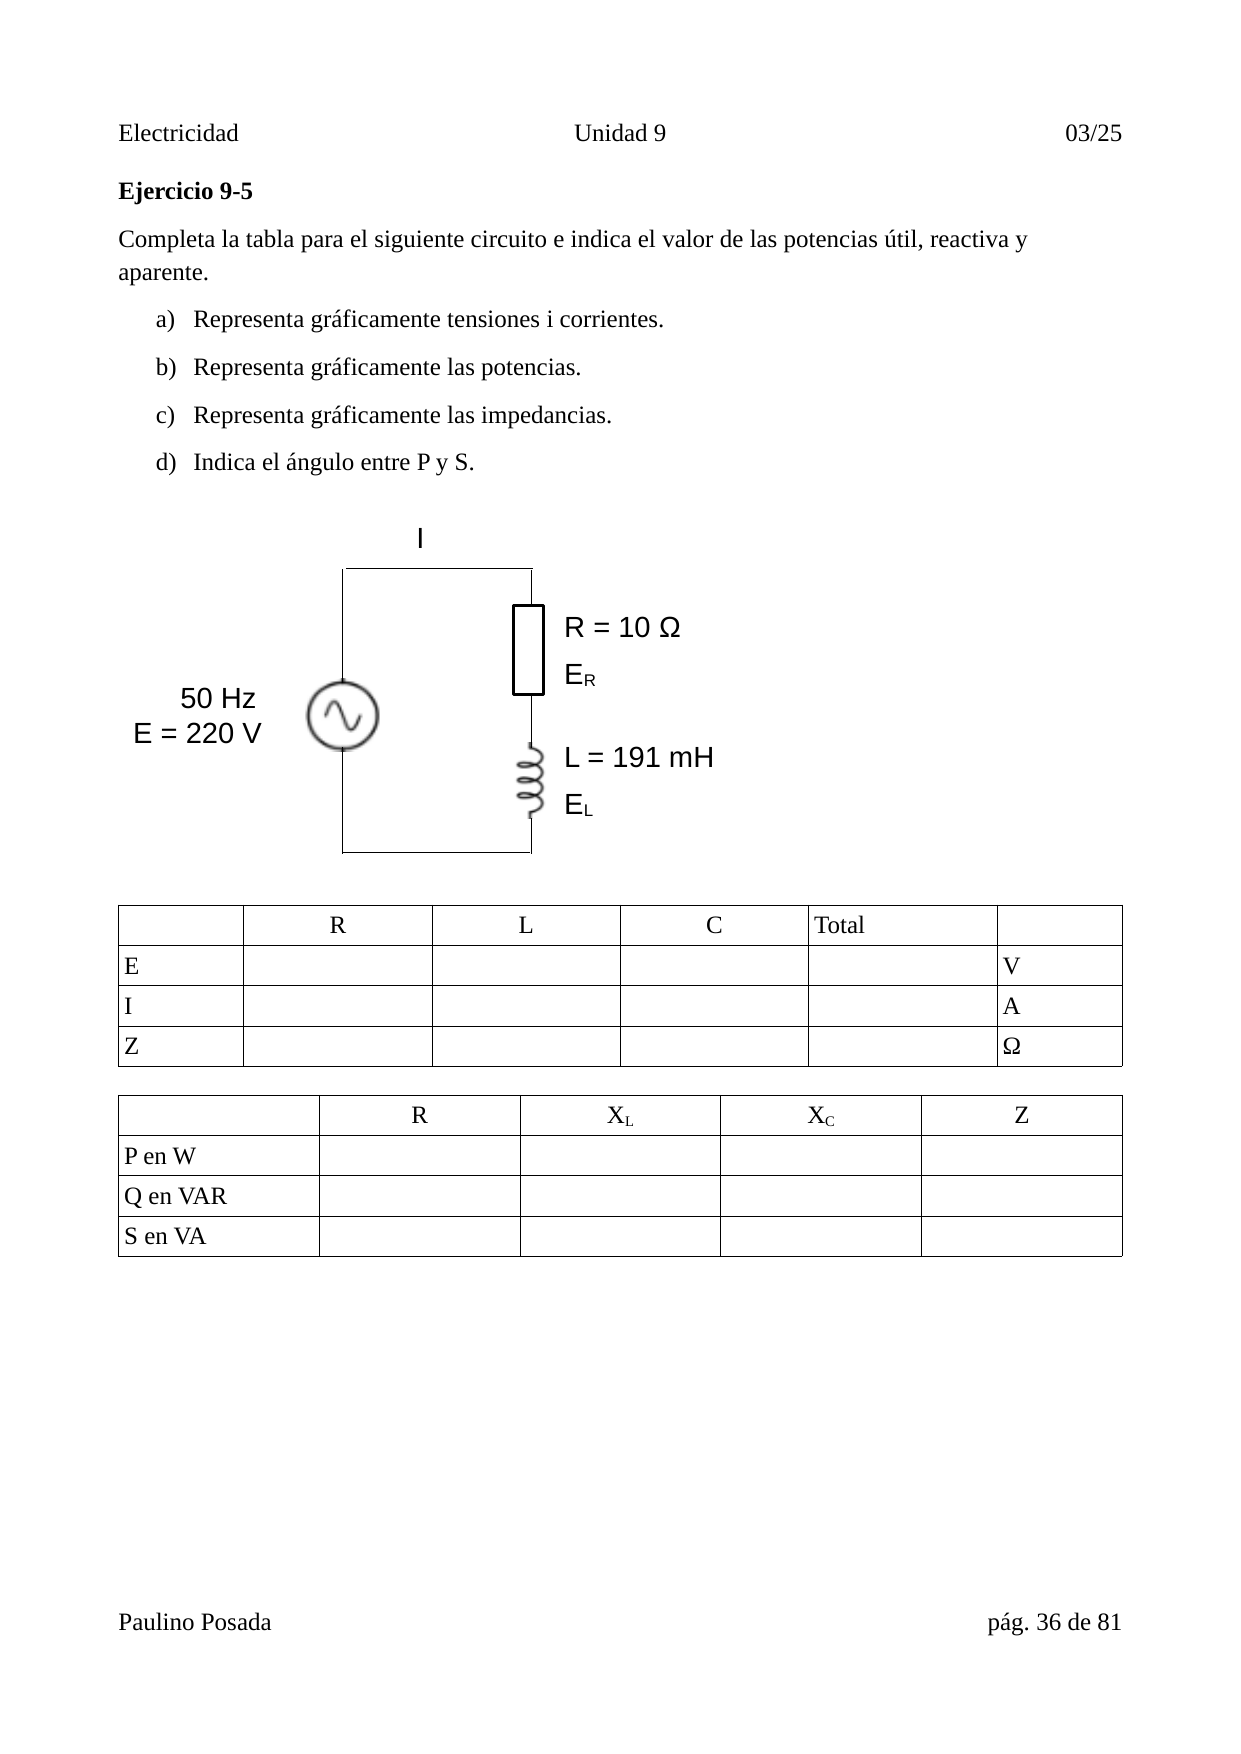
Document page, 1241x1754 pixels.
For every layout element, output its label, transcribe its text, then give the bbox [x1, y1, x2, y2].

table_cell [721, 1176, 921, 1216]
table_cell [244, 986, 432, 1026]
table_cell [521, 1136, 720, 1175]
table_cell [433, 946, 620, 985]
table_cell [433, 1027, 620, 1066]
table_cell [621, 946, 808, 985]
list Representa gráficamente tensiones i corrientes. [156, 304, 1122, 333]
table_cell I [119, 986, 243, 1026]
table_cell [320, 1136, 520, 1175]
table_cell [433, 986, 620, 1026]
text Completa la tabla para el siguiente circuito e indica el valor de las potencias útil, reactiva y aparente. [118, 224, 1122, 286]
list Indica el ángulo entre P y S. [156, 447, 1122, 476]
table_header [119, 906, 243, 945]
text Ejercicio 9-5 [118, 176, 1122, 205]
table_header R [244, 906, 432, 945]
list Representa gráficamente las potencias. [156, 352, 1122, 381]
table_header [998, 906, 1122, 945]
table_cell [521, 1217, 720, 1256]
table_cell P en W [119, 1136, 319, 1175]
table_header [119, 1096, 319, 1135]
table_header Z [922, 1096, 1122, 1135]
table_cell [244, 1027, 432, 1066]
table_header XL [521, 1096, 720, 1135]
picture [509, 742, 547, 819]
table_cell [320, 1217, 520, 1256]
table_cell [809, 1027, 997, 1066]
table_cell [721, 1136, 921, 1175]
table_cell [244, 946, 432, 985]
table_cell [721, 1217, 921, 1256]
table_cell E [119, 946, 243, 985]
table_header XC [721, 1096, 921, 1135]
table_cell [320, 1176, 520, 1216]
list Representa gráficamente las impedancias. [156, 400, 1122, 428]
table_cell [922, 1136, 1122, 1175]
table_header Total [809, 906, 997, 945]
table_header L [433, 906, 620, 945]
table_cell Z [119, 1027, 243, 1066]
table_cell [621, 986, 808, 1026]
table_cell [922, 1176, 1122, 1216]
table_cell S en VA [119, 1217, 319, 1256]
table_cell [809, 946, 997, 985]
table_header C [621, 906, 808, 945]
table_cell Q en VAR [119, 1176, 319, 1216]
table_cell [521, 1176, 720, 1216]
table_cell V [998, 946, 1122, 985]
table_cell A [998, 986, 1122, 1026]
table_cell [809, 986, 997, 1026]
table_cell [621, 1027, 808, 1066]
picture [304, 678, 382, 752]
table_cell Ω [998, 1027, 1122, 1066]
table_cell [922, 1217, 1122, 1256]
table_header R [320, 1096, 520, 1135]
